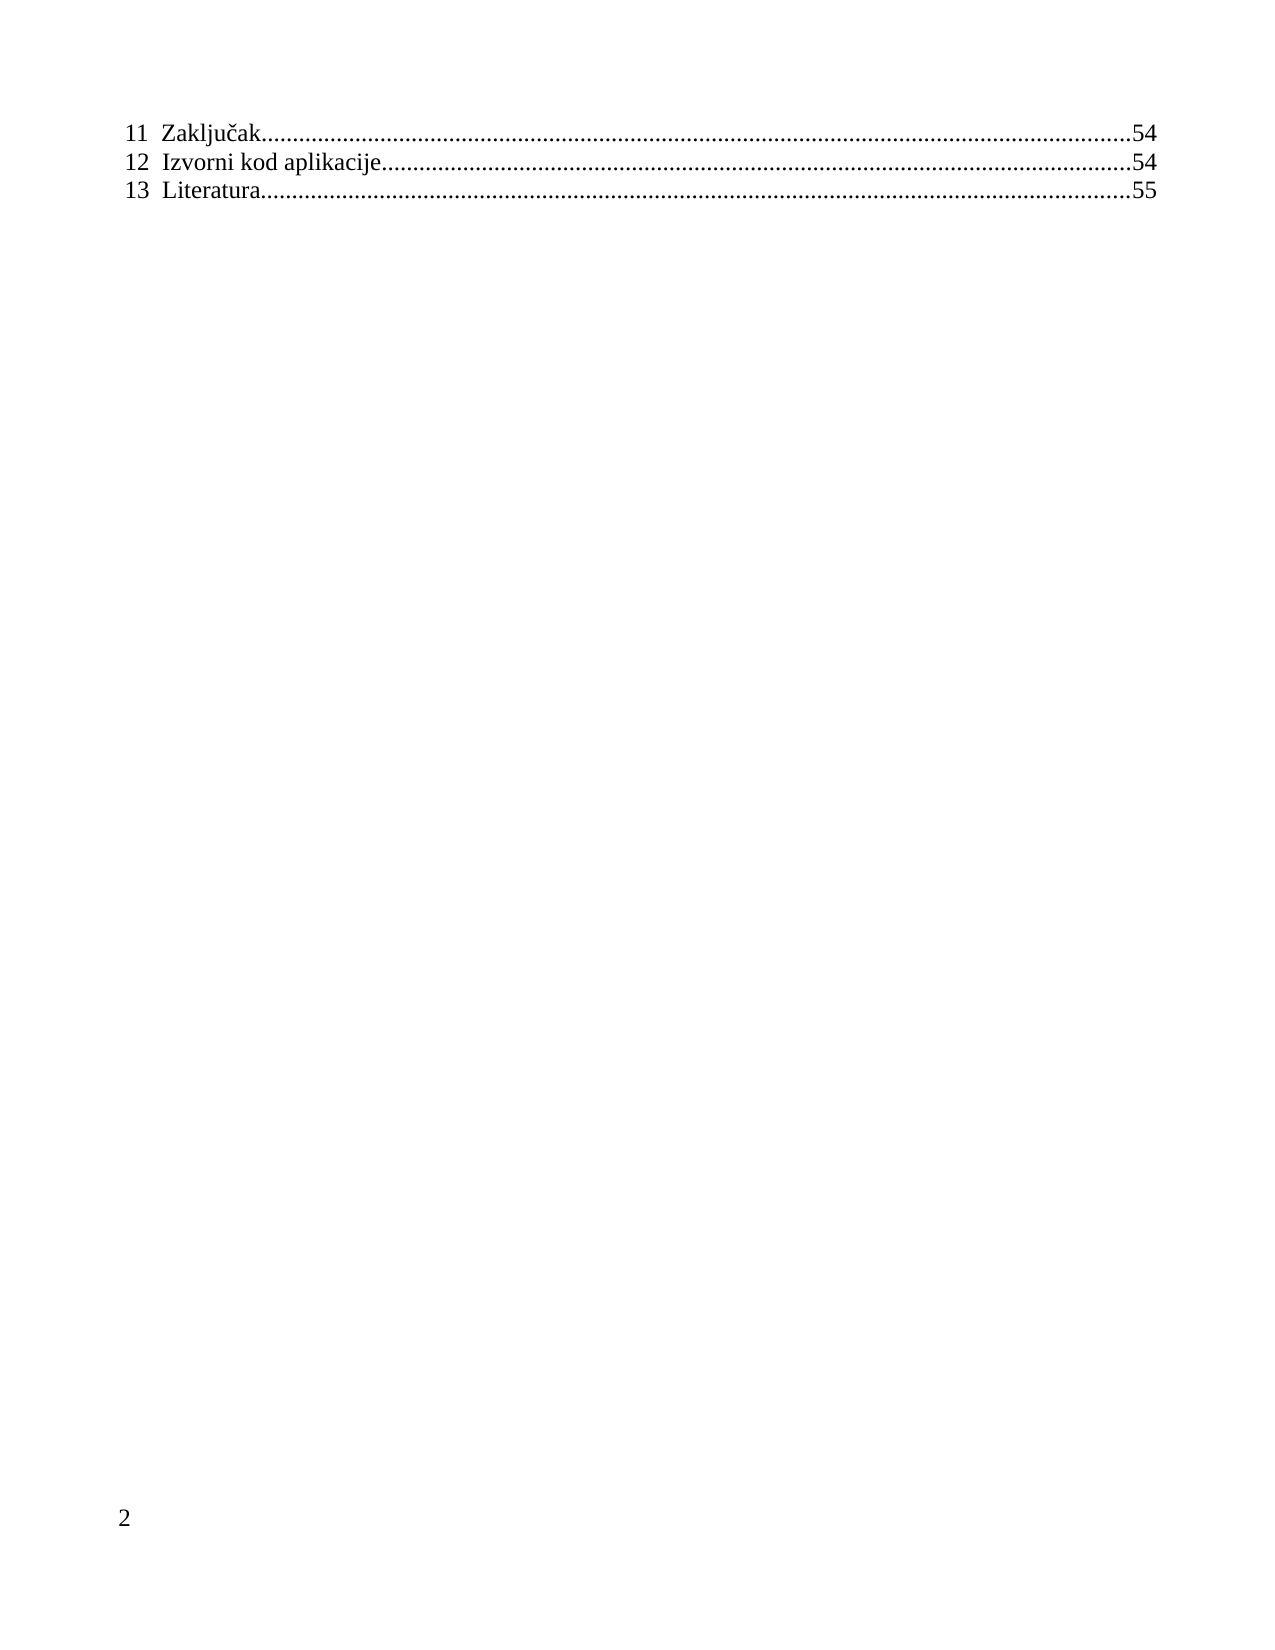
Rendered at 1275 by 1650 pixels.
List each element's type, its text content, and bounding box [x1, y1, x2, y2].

text 11 Zaključak 54 [118, 118, 1157, 147]
text 12 Izvorni kod aplikacije 54 [118, 147, 1157, 176]
text 13 Literatura 55 [118, 176, 1157, 204]
